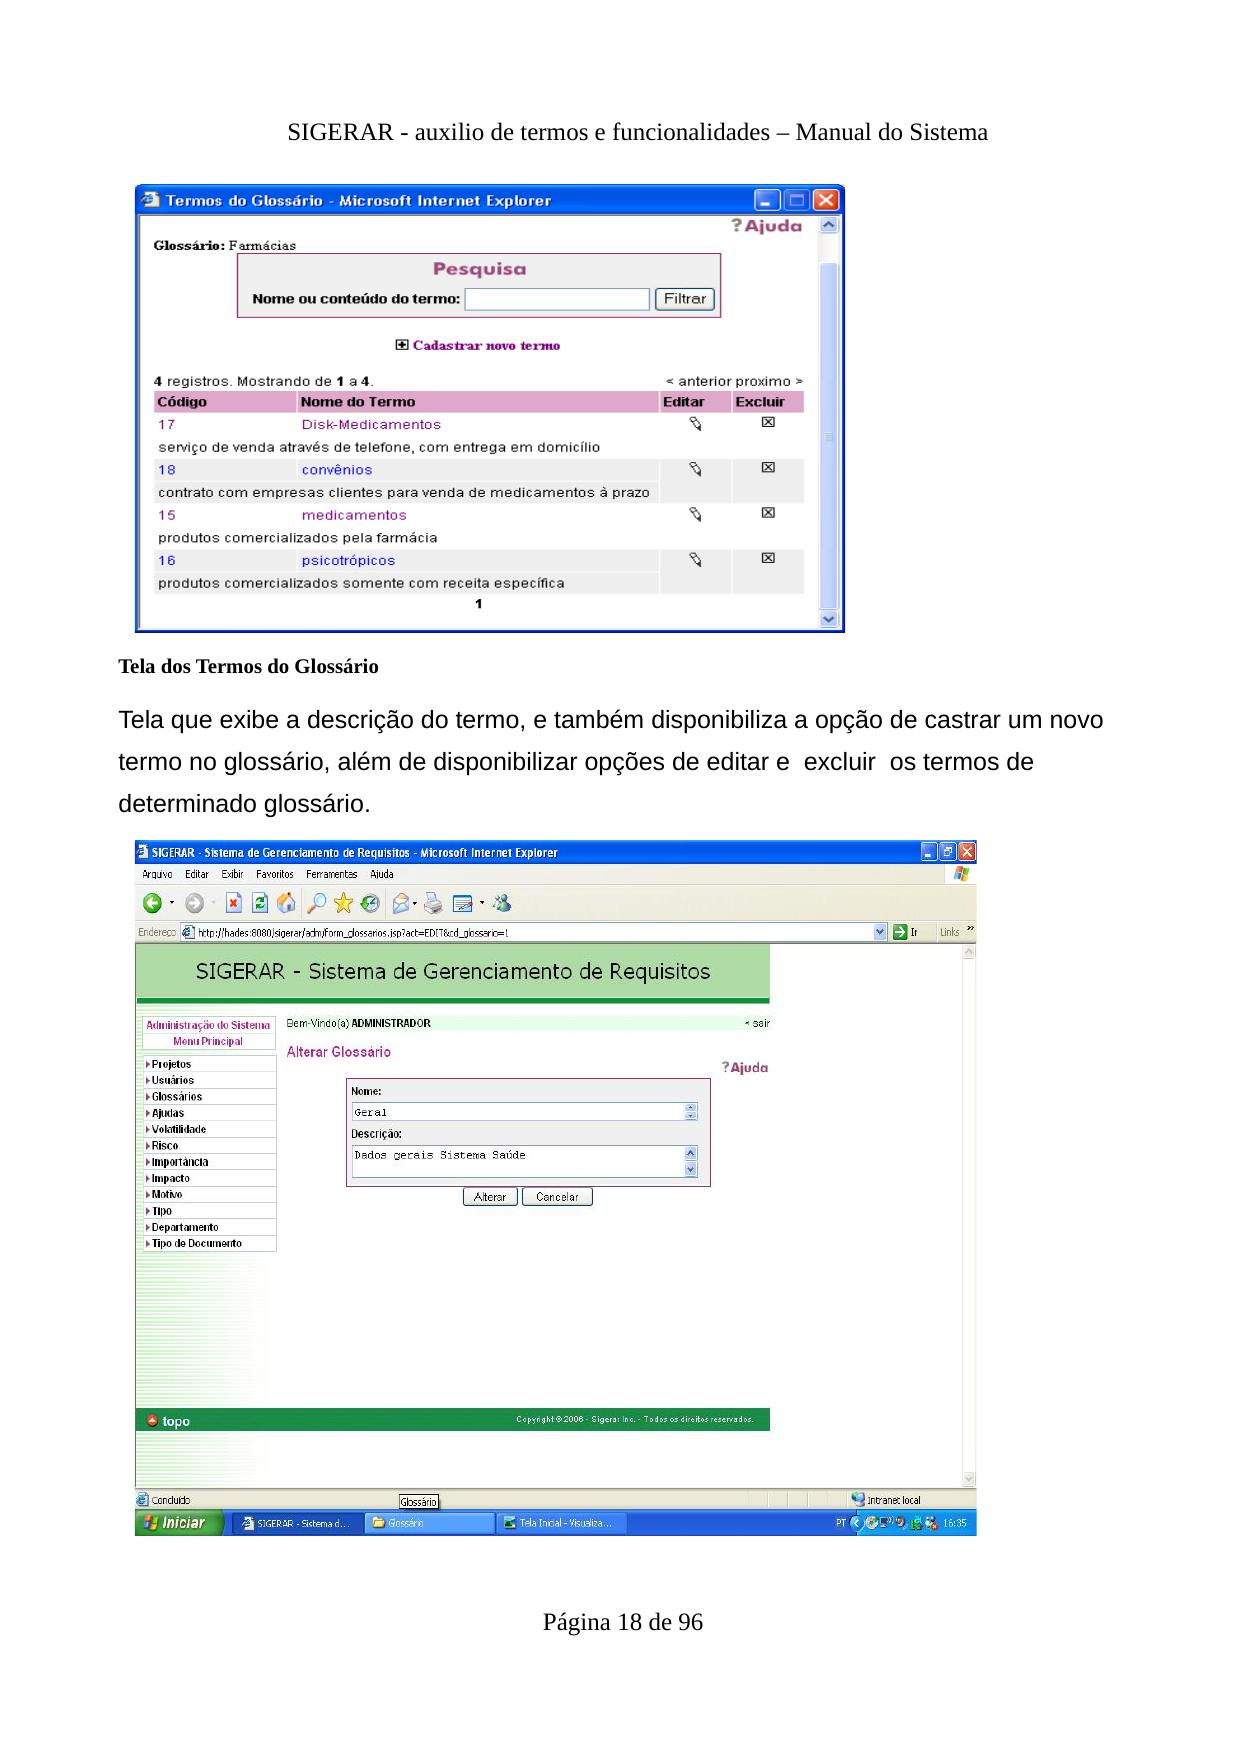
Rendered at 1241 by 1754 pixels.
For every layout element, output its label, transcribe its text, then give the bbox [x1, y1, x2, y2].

text Tela dos Termos do Glossário [118, 655, 1134, 678]
text Tela que exibe a descrição do termo, e também disponibiliza a opção de castrar um novo termo no glossário, além de disponibilizar opções de editar e excluir os termos de determinado glossário. [118, 706, 1134, 818]
picture [134, 184, 846, 633]
picture [134, 840, 977, 1536]
